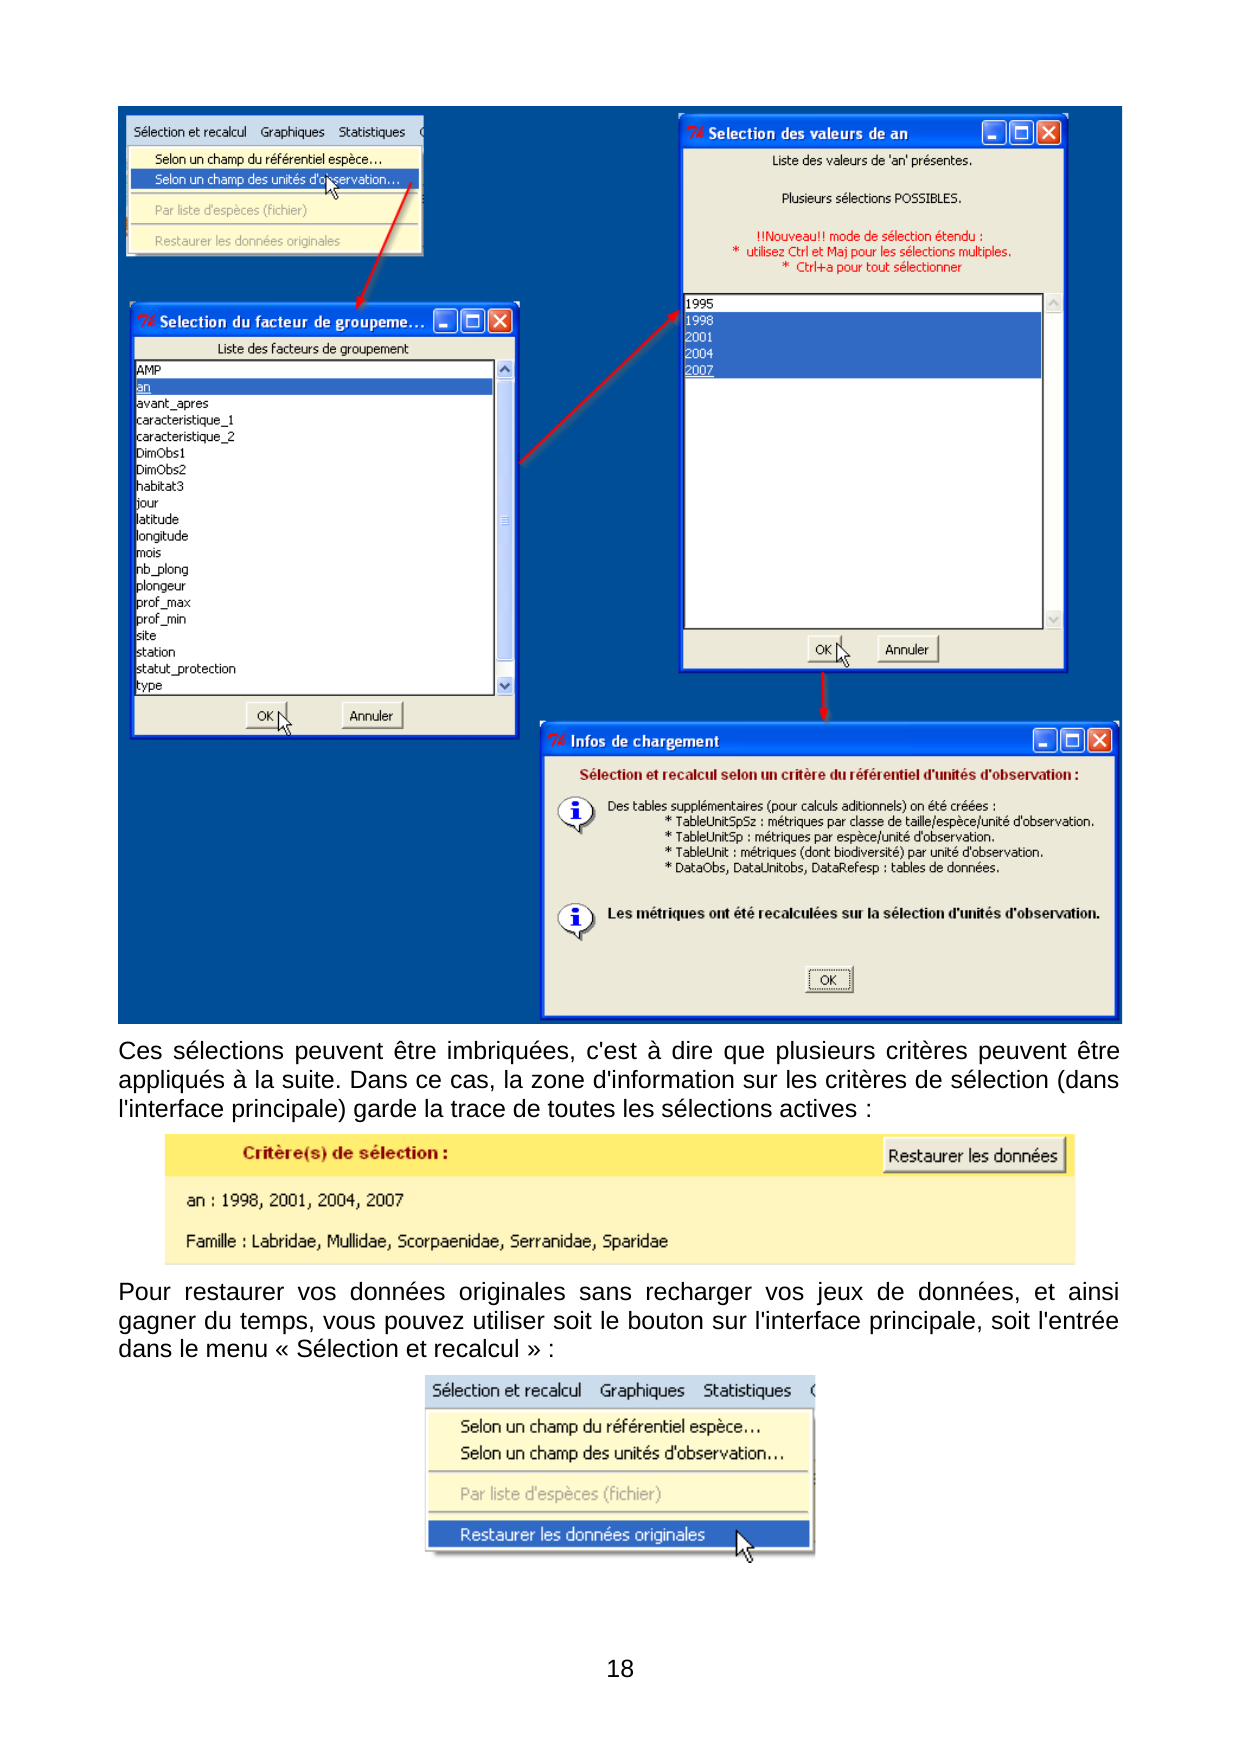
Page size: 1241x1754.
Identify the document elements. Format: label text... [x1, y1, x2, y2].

picture [424, 1375, 816, 1563]
picture [118, 106, 1123, 1024]
text Ces sélections peuvent être imbriquées, c'est à dire que plusieurs critères peuvent être appliqués à la suite. Dans ce cas, la zone d'information sur les critères de sélection (dans l'interface principale) garde la trace de toutes les sélections actives : [118, 1036, 1122, 1122]
picture [164, 1134, 1076, 1265]
text Pour restaurer vos données originales sans recharger vos jeux de données, et ainsi gagner du temps, vous pouvez utiliser soit le bouton sur l'interface principale, soit l'entrée dans le menu « Sélection et recalcul » : [118, 1277, 1122, 1363]
